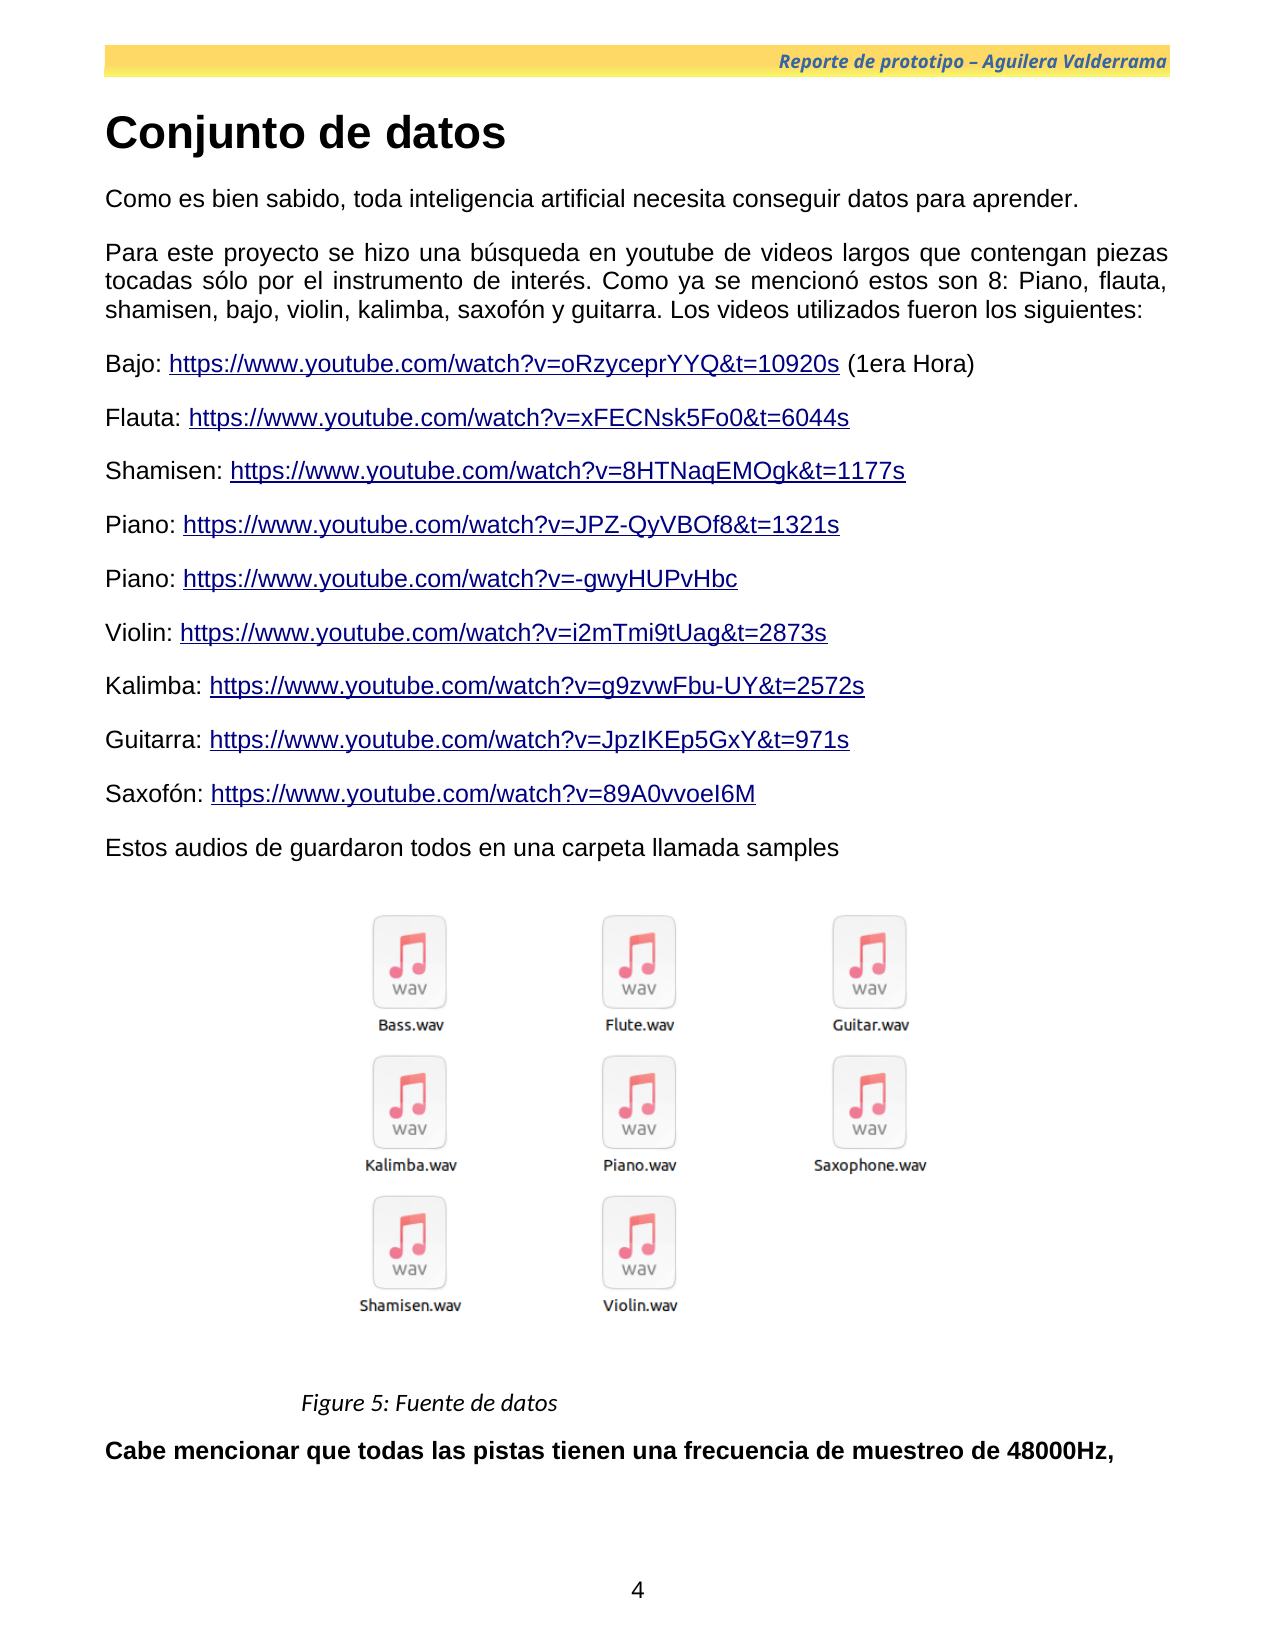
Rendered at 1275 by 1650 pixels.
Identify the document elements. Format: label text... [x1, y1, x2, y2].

text Kalimba: https://www.youtube.com/watch?v=g9zvwFbu-UY&t=2572s [105, 671, 1170, 700]
text Cabe mencionar que todas las pistas tienen una frecuencia de muestreo de 48000Hz, [105, 1436, 1170, 1465]
picture [301, 899, 974, 1372]
text Violin: https://www.youtube.com/watch?v=i2mTmi9tUag&t=2873s [105, 617, 1170, 646]
text Conjunto de datos [105, 106, 1170, 159]
text Shamisen: https://www.youtube.com/watch?v=8HTNaqEMOgk&t=1177s [105, 456, 1170, 485]
text Bajo: https://www.youtube.com/watch?v=oRzyceprYYQ&t=10920s (1era Hora) [105, 349, 1170, 377]
text Piano: https://www.youtube.com/watch?v=JPZ-QyVBOf8&t=1321s [105, 510, 1170, 539]
text Flauta: https://www.youtube.com/watch?v=xFECNsk5Fo0&t=6044s [105, 402, 1170, 431]
text Estos audios de guardaron todos en una carpeta llamada samples [105, 832, 1170, 861]
text Piano: https://www.youtube.com/watch?v=-gwyHUPvHbc [105, 564, 1170, 592]
text Saxofón: https://www.youtube.com/watch?v=89A0vvoeI6M [105, 779, 1170, 807]
text Como es bien sabido, toda inteligencia artificial necesita conseguir datos para aprender. [105, 184, 1170, 212]
text Figure 5: Fuente de datos [301, 1372, 974, 1417]
text Para este proyecto se hizo una búsqueda en youtube de videos largos que contengan piezas tocadas sólo por el instrumento de interés. Como ya se mencionó estos son 8: Piano, flauta, shamisen, bajo, violin, kalimba, saxofón y guitarra. Los videos utilizados fueron los siguientes: [105, 237, 1170, 324]
text Guitarra: https://www.youtube.com/watch?v=JpzIKEp5GxY&t=971s [105, 725, 1170, 754]
